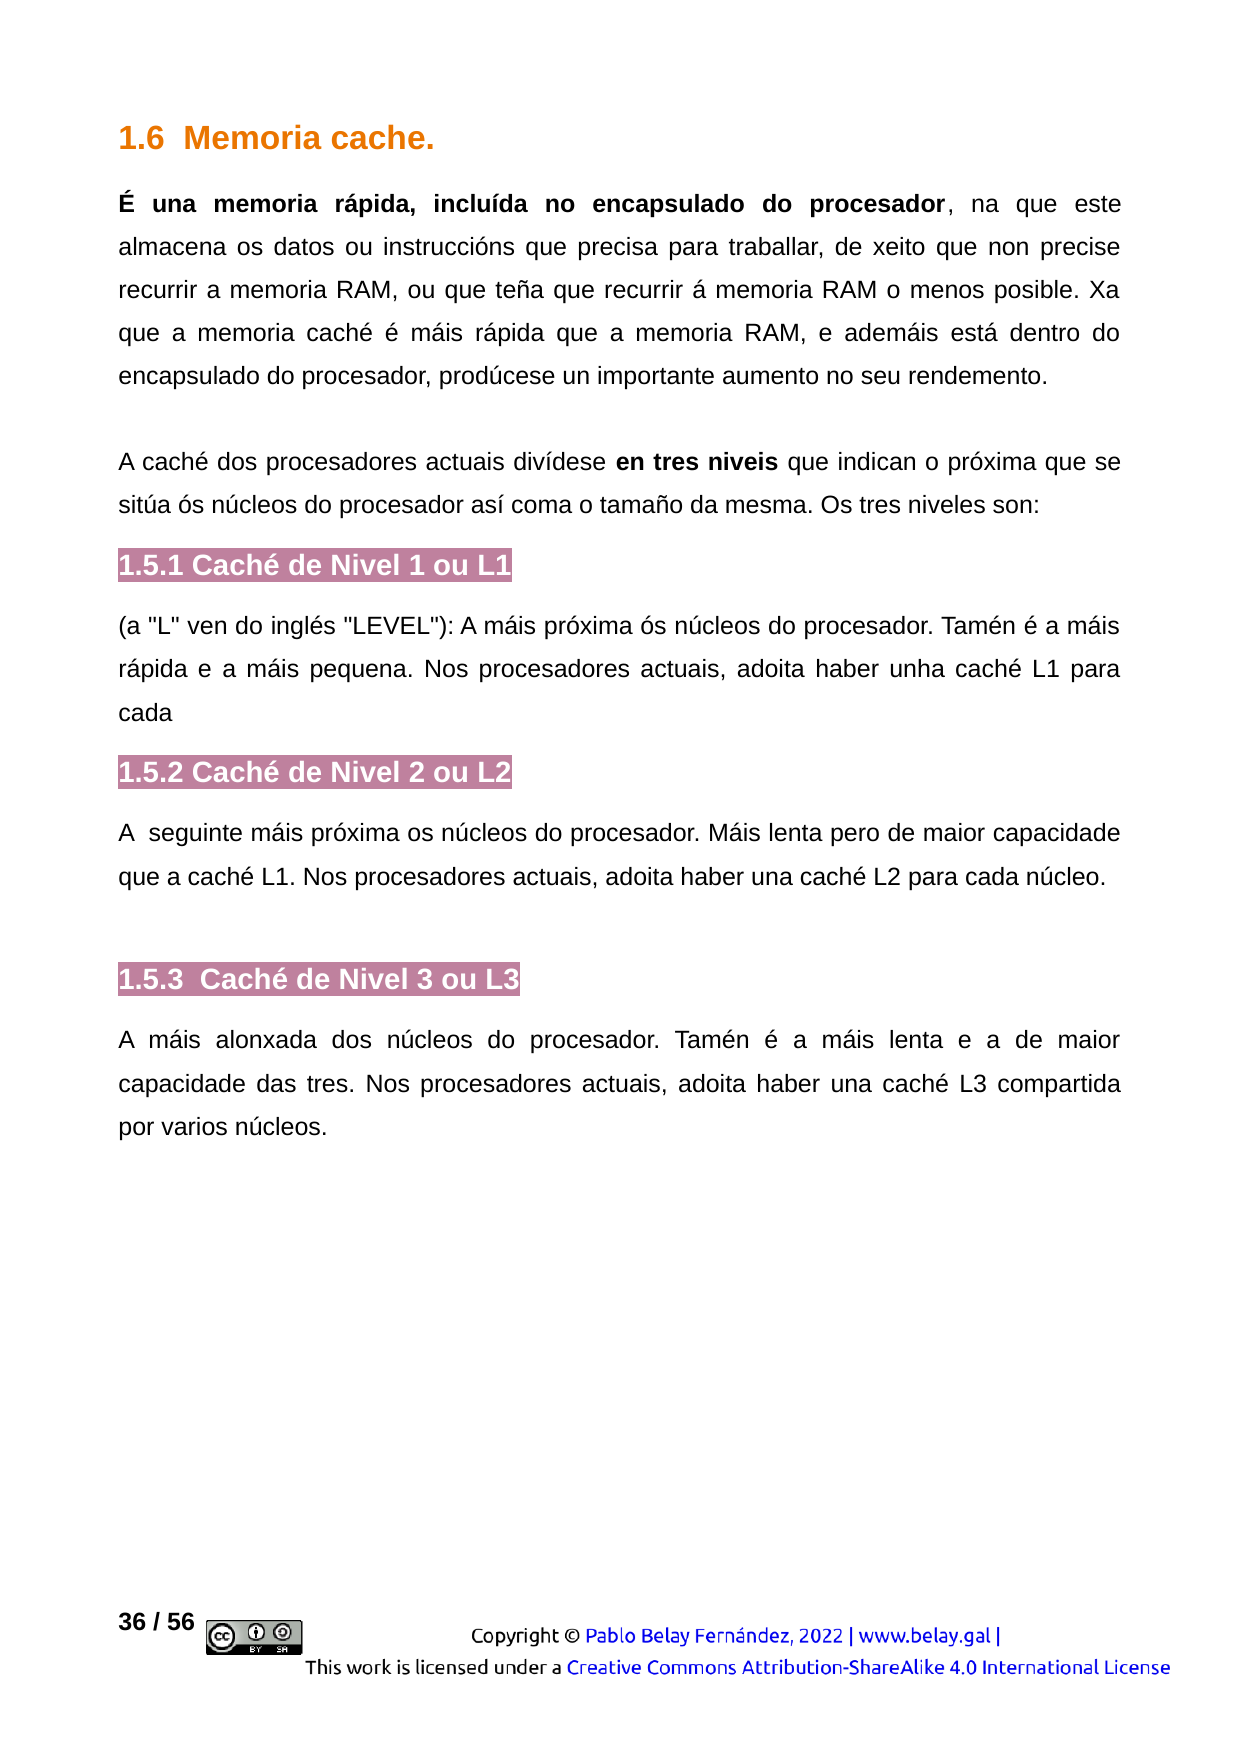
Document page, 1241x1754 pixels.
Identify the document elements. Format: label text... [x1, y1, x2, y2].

text É una memoria rápida, incluída no encapsulado do procesador, na que este almacena os datos ou instruccións que precisa para traballar, de xeito que non precise recurrir a memoria RAM, ou que teña que recurrir á memoria RAM o menos posible. Xa que a memoria caché é máis rápida que a memoria RAM, e ademáis está dentro do encapsulado do procesador, prodúcese un importante aumento no seu rendemento. [118, 188, 1122, 390]
text A seguinte máis próxima os núcleos do procesador. Máis lenta pero de maior capacidade que a caché L1. Nos procesadores actuais, adoita haber una caché L2 para cada núcleo. [118, 818, 1122, 890]
subtitle 1.5.1 Caché de Nivel 1 ou L1 [512, 548, 1122, 582]
subtitle 1.5.2 Caché de Nivel 2 ou L2 [512, 755, 1122, 789]
subtitle 1.5.3 Caché de Nivel 3 ou L3 [520, 962, 1122, 996]
text (a "L" ven do inglés "LEVEL"): A máis próxima ós núcleos do procesador. Tamén é a máis rápida e a máis pequena. Nos procesadores actuais, adoita haber unha caché L1 para cada [118, 611, 1122, 726]
subtitle 1.6 Memoria cache. [118, 118, 1122, 157]
text A caché dos procesadores actuais divídese en tres niveis que indican o próxima que se sitúa ós núcleos do procesador así coma o tamaño da mesma. Os tres niveles son: [118, 447, 1122, 519]
picture [200, 1604, 1205, 1690]
text A máis alonxada dos núcleos do procesador. Tamén é a máis lenta e a de maior capacidade das tres. Nos procesadores actuais, adoita haber una caché L3 compartida por varios núcleos. [118, 1025, 1122, 1140]
